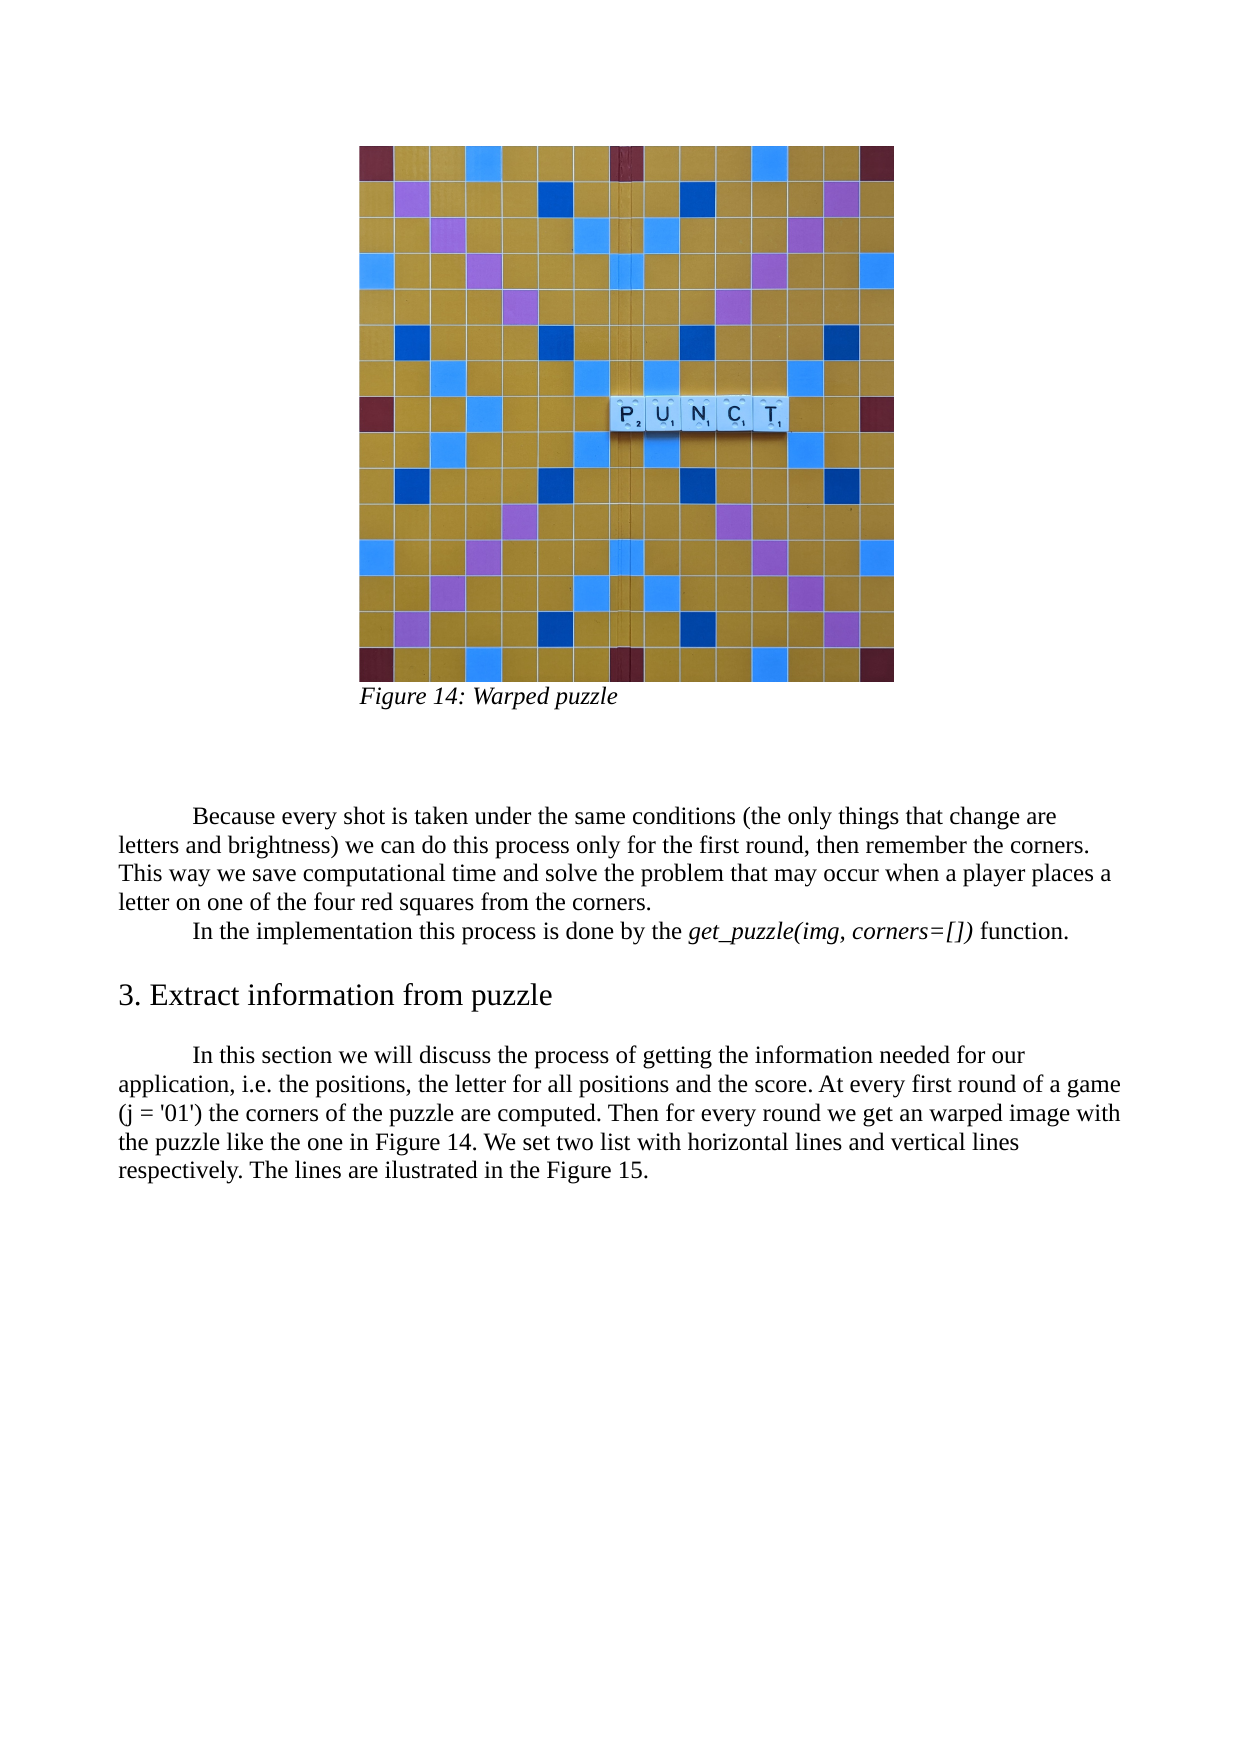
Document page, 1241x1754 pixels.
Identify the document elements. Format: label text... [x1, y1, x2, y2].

text In the implementation this process is done by the get_puzzle(img, corners=[]) function. [118, 916, 1122, 945]
text In this section we will discuss the process of getting the information needed for our application, i.e. the positions, the letter for all positions and the score. At every first round of a game (j = '01') the corners of the puzzle are computed. Then for every round we get an warped image with the puzzle like the one in Figure 14. We set two list with horizontal lines and vertical lines respectively. The lines are ilustrated in the Figure 15. [118, 1041, 1122, 1184]
text Because every shot is taken under the same conditions (the only things that change are letters and brightness) we can do this process only for the first round, then remember the corners. This way we save computational time and solve the problem that may occur when a player places a letter on one of the four red squares from the corners. [118, 801, 1122, 916]
picture [359, 146, 894, 682]
text 3. Extract information from puzzle [118, 976, 1122, 1012]
text Figure 14: Warped puzzle [359, 682, 894, 710]
